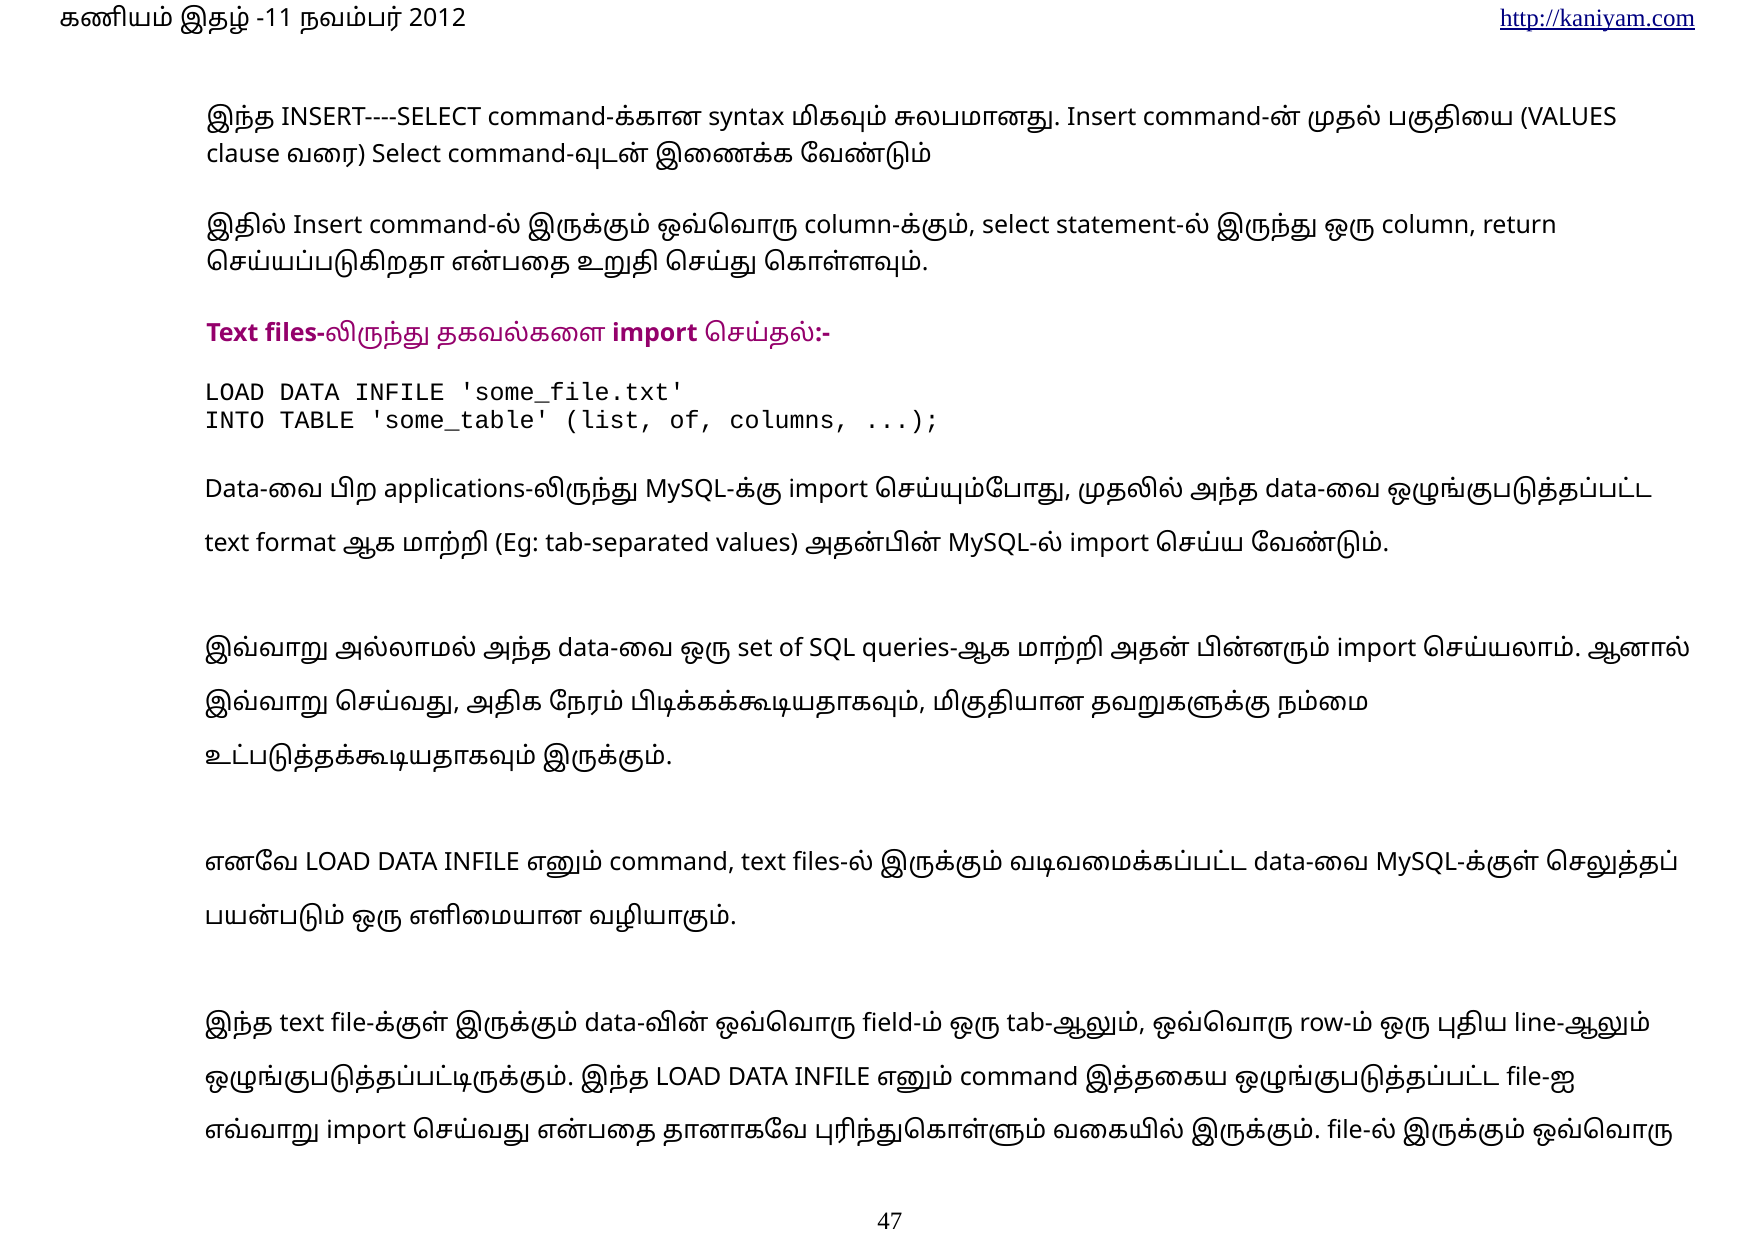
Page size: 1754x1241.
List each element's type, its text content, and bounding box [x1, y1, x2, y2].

text இந்த text file-க்குள் இருக்கும் data-வின் ஒவ்வொரு field-ம் ஒரு tab-ஆலும், ஒவ்வொரு row-ம் ஒரு புதிய line-ஆலும் ஒழுங்குபடுத்தப்பட்டிருக்கும். இந்த LOAD DATA INFILE எனும் command இத்தகைய ஒழுங்குபடுத்தப்பட்ட file-ஐ எவ்வாறு import செய்வது என்பதை தானாகவே புரிந்துகொள்ளும் வகையில் இருக்கும். file-ல் இருக்கும் ஒவ்வொரு [204, 1004, 1695, 1149]
text எனவே LOAD DATA INFILE எனும் command, text files-ல் இருக்கும் வடிவமைக்கப்பட்ட data-வை MySQL-க்குள் செலுத்தப் பயன்படும் ஒரு எளிமையான வழியாகும். [204, 793, 1695, 935]
text INTO TABLE 'some_table' (list, of, columns, ...); [204, 408, 1695, 436]
text Data-வை பிற applications-லிருந்து MySQL-க்கு import செய்யும்போது, முதலில் அந்த data-வை ஒழுங்குபடுத்தப்பட்ட text format ஆக மாற்றி (Eg: tab-separated values) அதன்பின் MySQL-ல் import செய்ய வேண்டும். இவ்வாறு அல்லாமல் அந்த data-வை ஒரு set of SQL queries-ஆக மாற்றி அதன் பின்னரும் import செய்யலாம். ஆனால் இவ்வாறு செய்வது, அதிக நேரம் பிடிக்கக்கூடியதாகவும், மிகுதியான தவறுகளுக்கு நம்மை உட்படுத்தக்கூடியதாகவும் இருக்கும். [204, 471, 1695, 774]
text LOAD DATA INFILE 'some_file.txt' [204, 380, 1695, 408]
text இந்த INSERT----SELECT command-க்கான syntax மிகவும் சுலபமானது. Insert command-ன் முதல் பகுதியை (VALUES clause வரை) Select command-வுடன் இணைக்க வேண்டும் இதில் Insert command-ல் இருக்கும் ஒவ்வொரு column-க்கும், select statement-ல் இருந்து ஒரு column, return செய்யப்படுகிறதா என்பதை உறுதி செய்து கொள்ளவும். Text files-லிருந்து தகவல்களை import செய்தல்:- [206, 64, 1695, 351]
